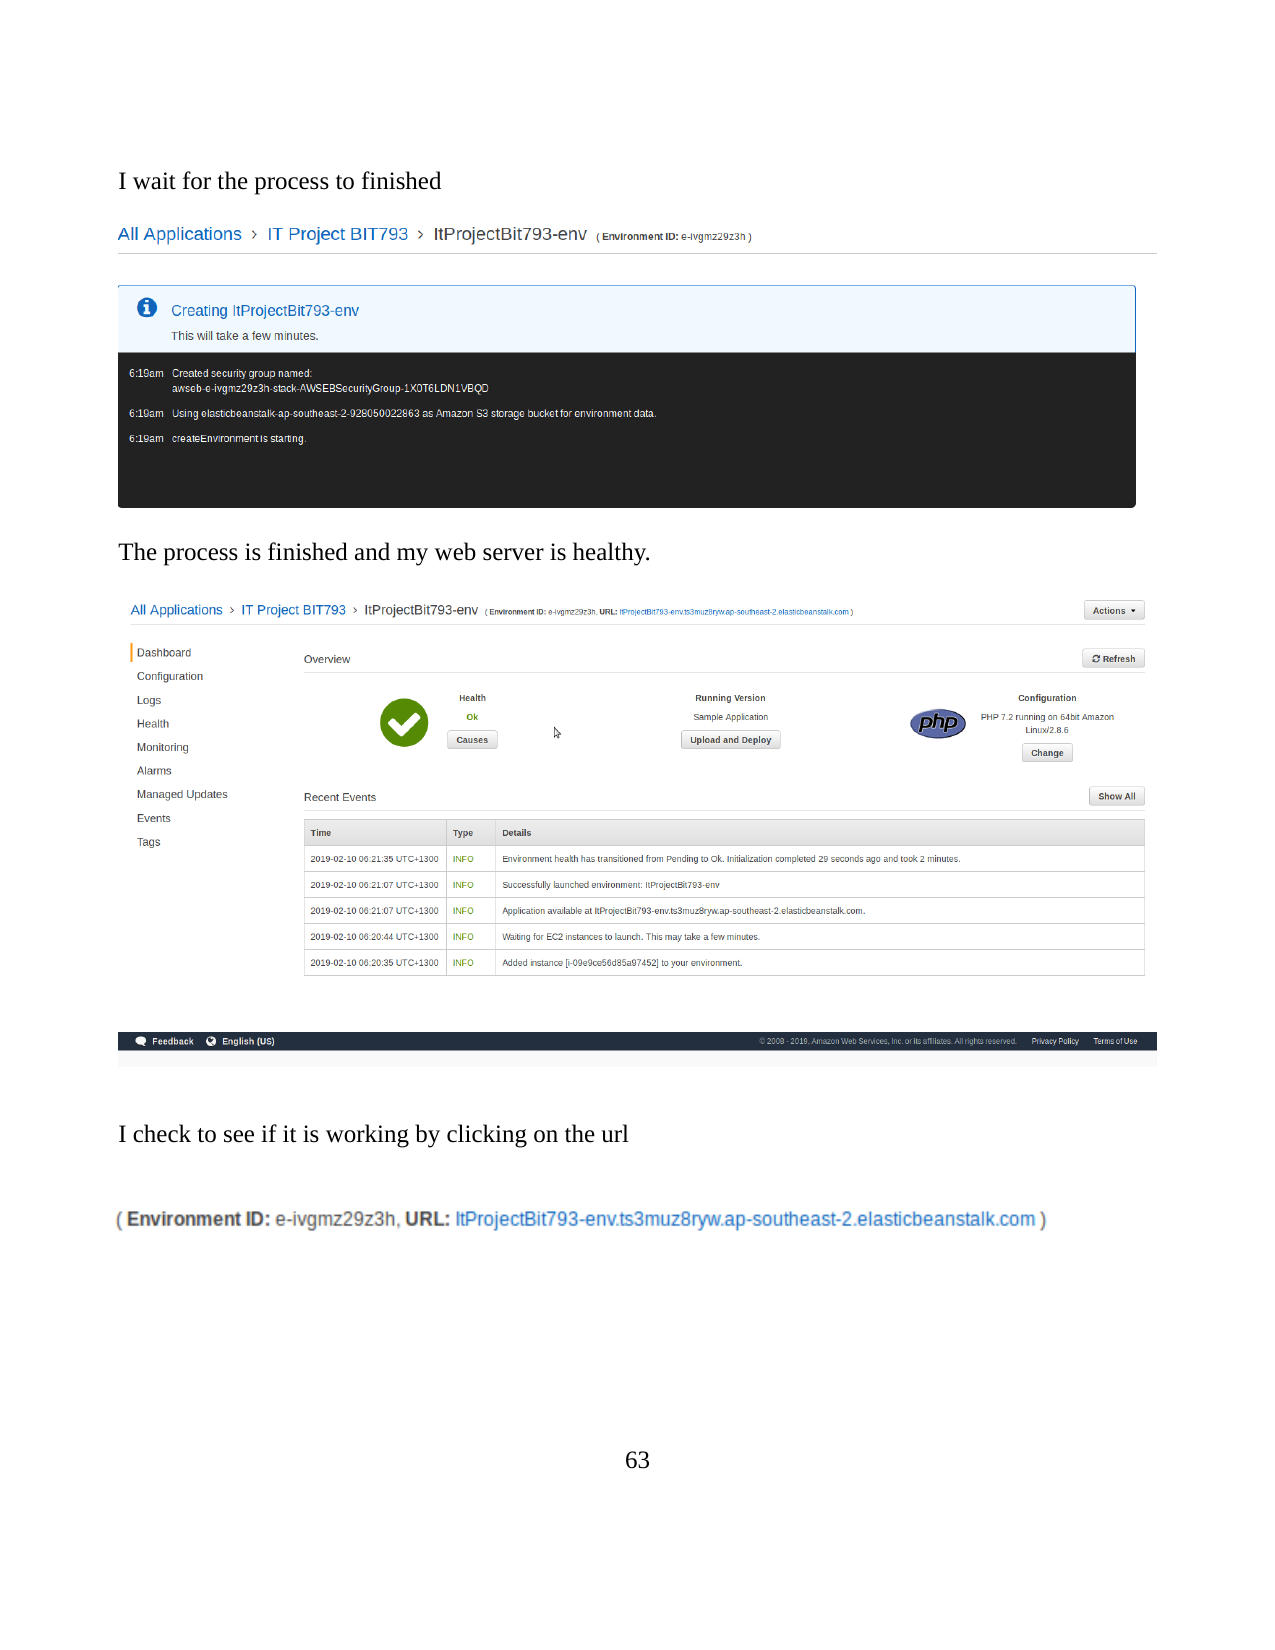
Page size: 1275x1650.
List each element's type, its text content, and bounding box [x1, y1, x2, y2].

picture [118, 213, 1157, 534]
picture [118, 592, 1157, 1067]
picture [113, 1191, 1081, 1250]
text I check to see if it is working by clicking on the url [118, 1119, 1157, 1147]
text I wait for the process to finished [118, 166, 1157, 194]
text The process is finished and my web server is healthy. [118, 534, 1157, 566]
